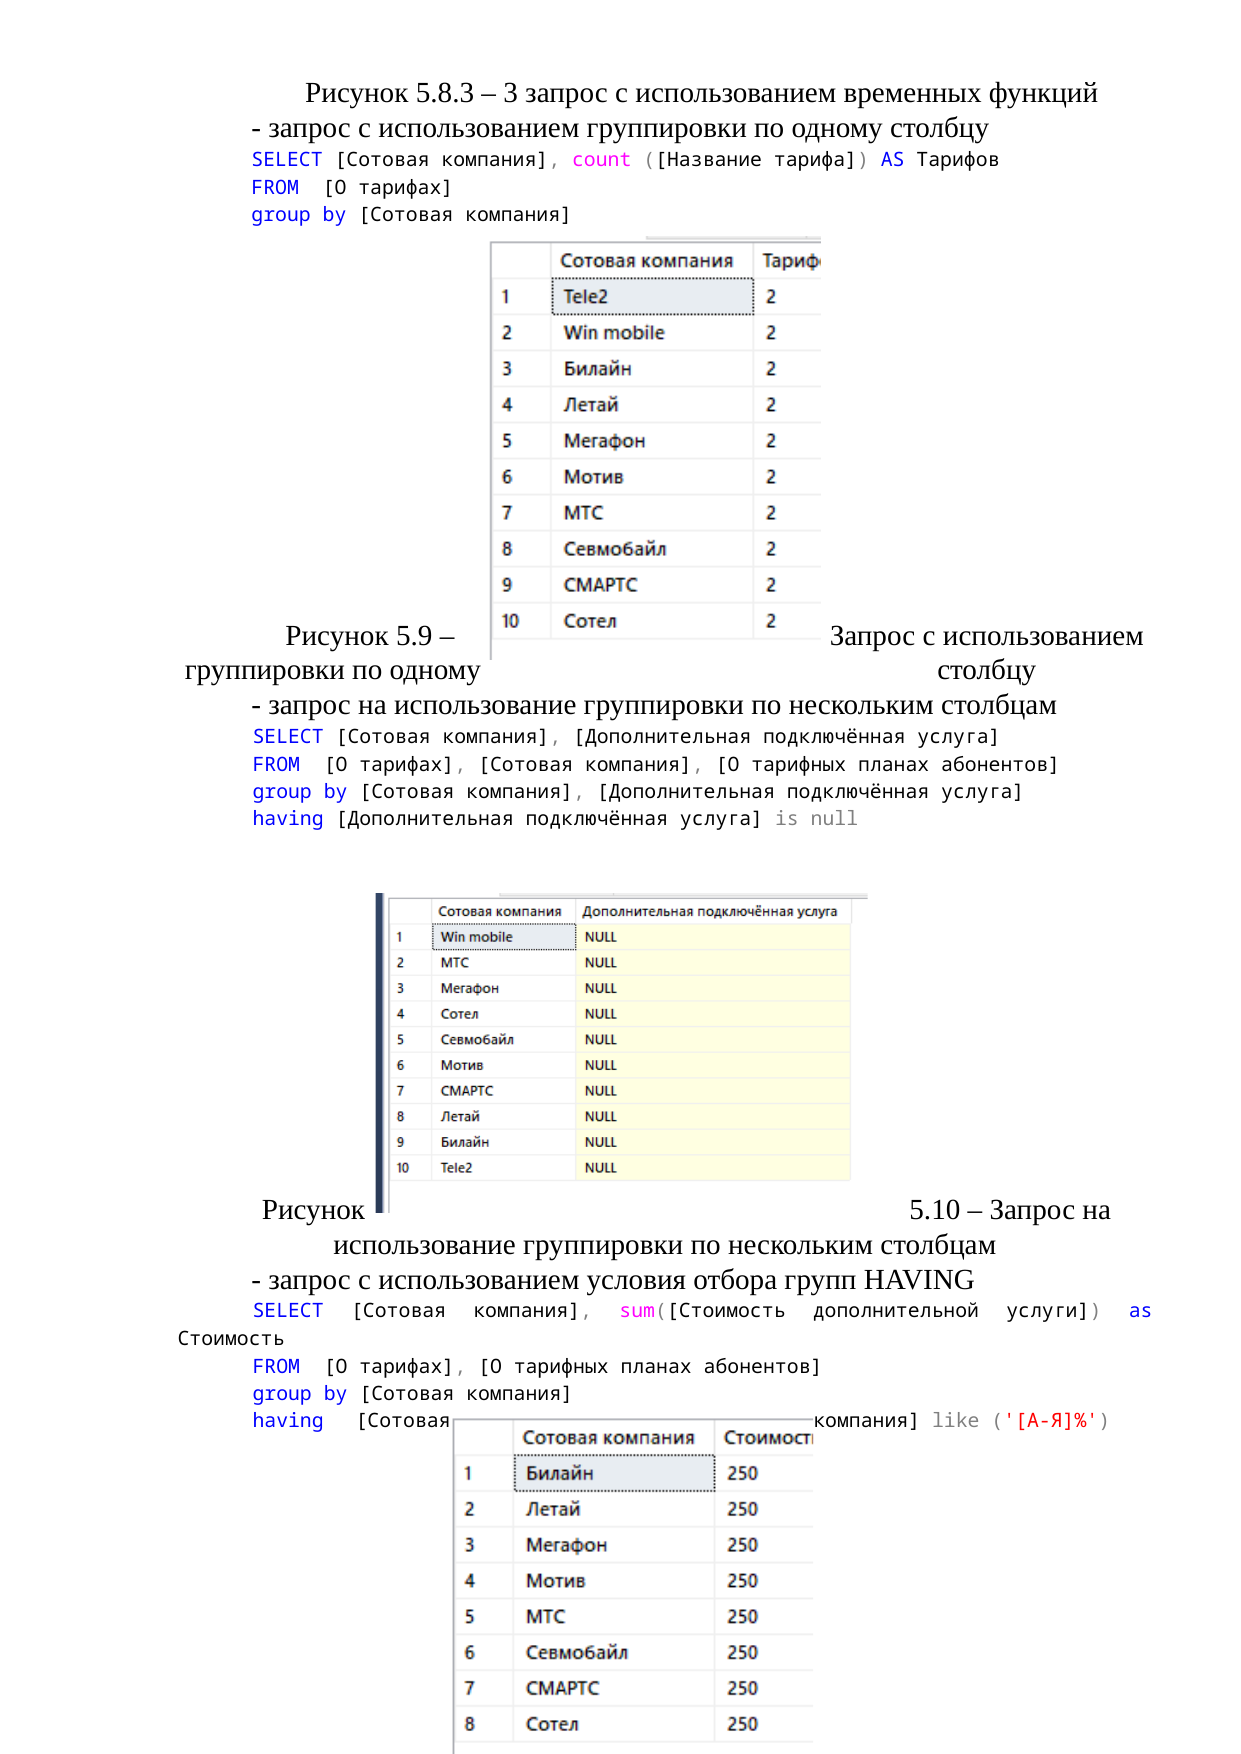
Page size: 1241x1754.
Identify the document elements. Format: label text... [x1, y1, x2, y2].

text group by [Сотовая компания] [177, 200, 1152, 227]
text - запрос с использованием условия отбора групп HAVING [177, 1262, 1152, 1295]
text having [Сотовая компания] like ('[А-Я]%') [177, 1407, 1152, 1433]
picture [375, 1134, 502, 1213]
text having [Дополнительная подключённая услуга] is null [177, 804, 1152, 831]
text SELECT [Сотовая компания], sum([Стоимость дополнительной услуги]) as Стоимость [177, 1297, 1152, 1351]
picture [450, 1625, 532, 1754]
picture [488, 236, 562, 660]
text Рисунок 5.8.3 – 3 запрос с использованием временных функций [177, 75, 1152, 108]
text Рисунок 5.10 – Запрос на использование группировки по нескольким столбцам [177, 1192, 1152, 1261]
text FROM [О тарифах] [177, 173, 1152, 200]
text SELECT [Сотовая компания], [Дополнительная подключённая услуга] [177, 722, 1152, 749]
text group by [Сотовая компания] [177, 1379, 1152, 1407]
text - запрос с использованием группировки по одному столбцу [177, 110, 1152, 143]
text Рисунок 5.9 – Запрос с использованием группировки по одному столбцу [177, 618, 1152, 686]
text FROM [О тарифах], [О тарифных планах абонентов] [177, 1353, 1152, 1379]
text FROM [О тарифах], [Сотовая компания], [О тарифных планах абонентов] [177, 750, 1152, 777]
text - запрос на использование группировки по нескольким столбцам [177, 687, 1152, 721]
text SELECT [Сотовая компания], count ([Название тарифа]) AS Тарифов [177, 145, 1152, 172]
text group by [Сотовая компания], [Дополнительная подключённая услуга] [177, 777, 1152, 804]
